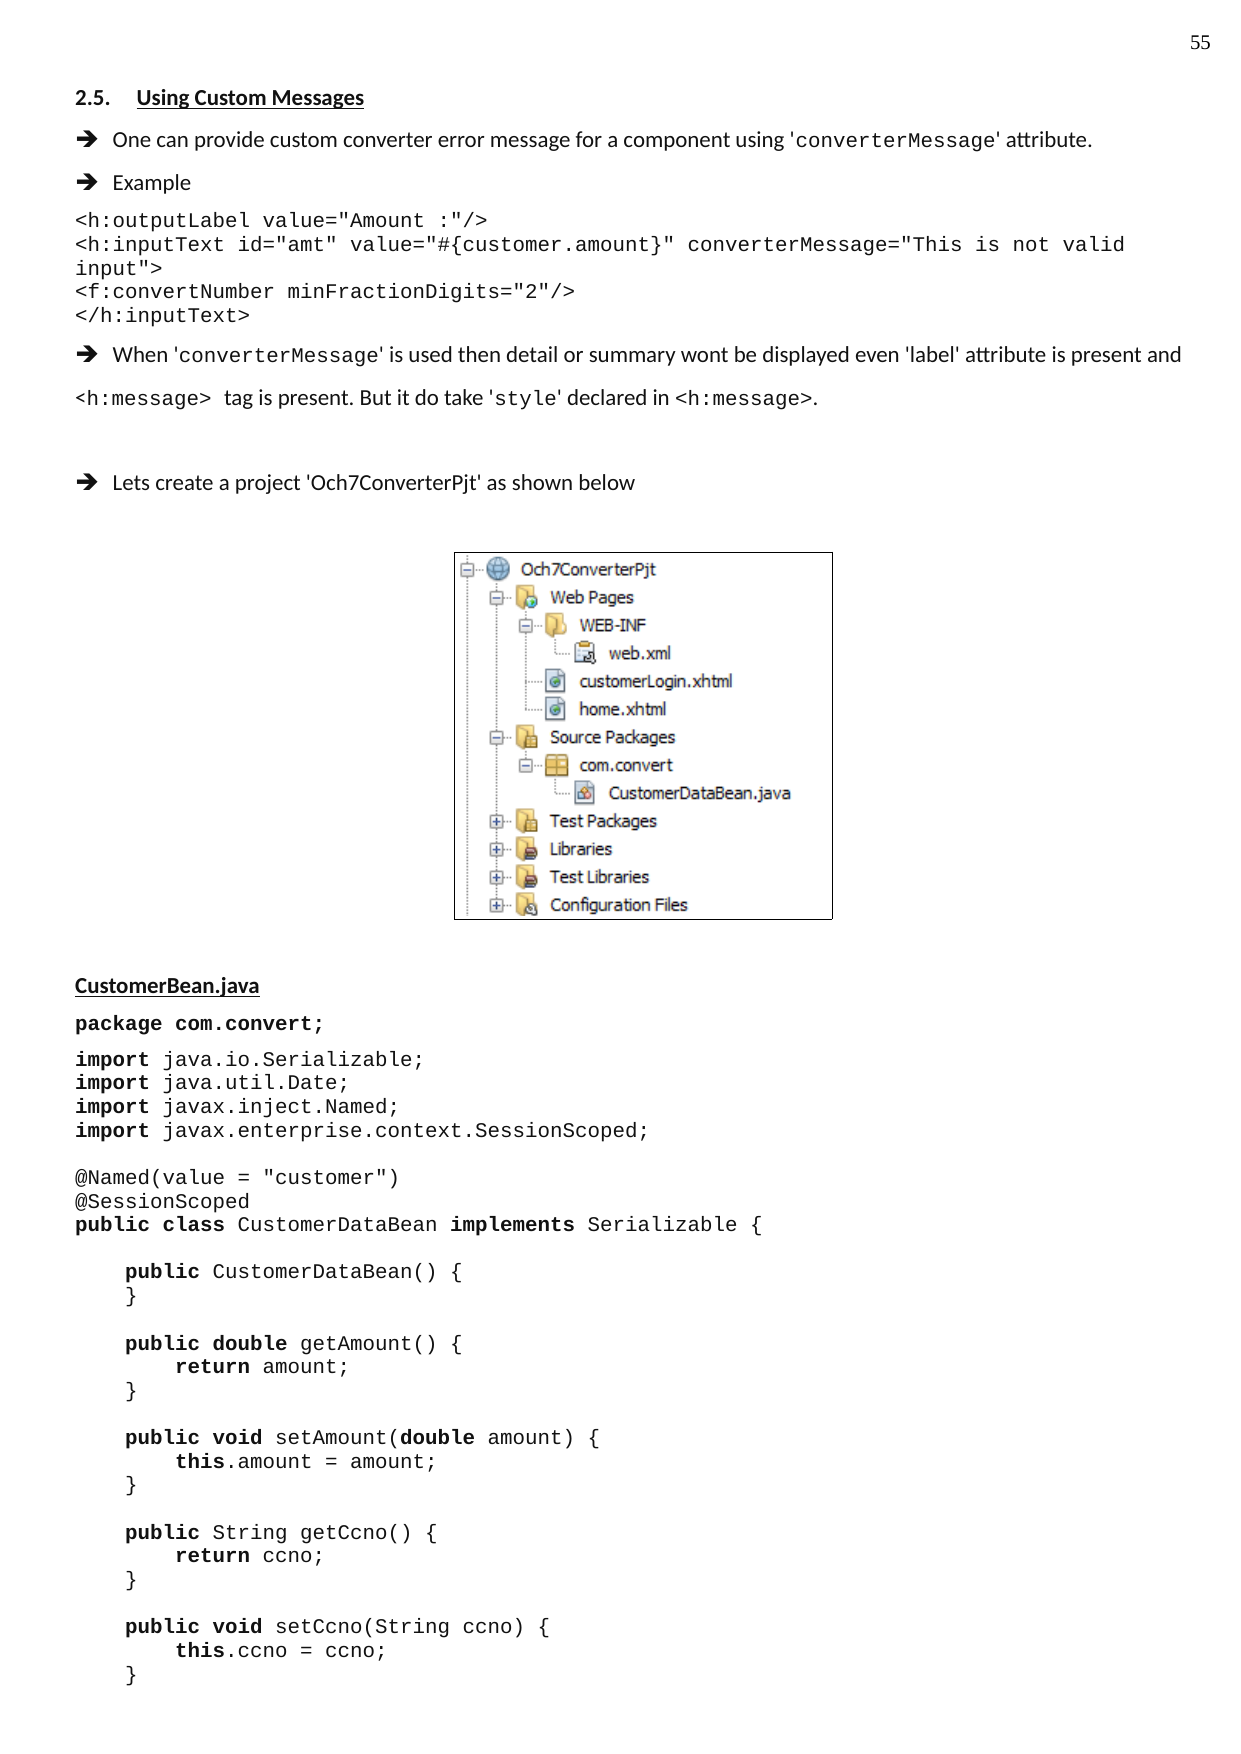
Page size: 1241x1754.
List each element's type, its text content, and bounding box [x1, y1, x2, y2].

text public double getAmount() { [75, 1332, 1211, 1356]
text } [75, 1569, 1211, 1593]
text return ccno; [75, 1545, 1211, 1569]
text this.ccno = ccno; [75, 1640, 1211, 1663]
text public String getCcno() { [75, 1522, 1211, 1545]
text import java.util.Date; [75, 1072, 1211, 1096]
list Lets create a project 'Och7ConverterPjt' as shown below [75, 468, 1211, 496]
list When 'converterMessage' is used then detail or summary wont be displayed even 'label' attribute is present and <h:message> tag is present. But it do take 'style' declared in <h:message>. [75, 340, 1211, 411]
text </h:inputText> [75, 305, 1211, 328]
text } [75, 1380, 1211, 1403]
text import javax.enterprise.context.SessionScoped; [75, 1120, 1211, 1143]
text <h:outputLabel value="Amount :"/> [75, 210, 1211, 234]
text public CustomerDataBean() { [75, 1262, 1211, 1285]
text public class CustomerDataBean implements Serializable { [75, 1214, 1211, 1238]
text CustomerBean.java [75, 971, 1211, 999]
text } [75, 1663, 1211, 1687]
text return amount; [75, 1356, 1211, 1380]
text } [75, 1474, 1211, 1498]
list Example [75, 168, 1211, 196]
text } [75, 1285, 1211, 1309]
text public void setCcno(String ccno) { [75, 1616, 1211, 1640]
text @Named(value = "customer") [75, 1167, 1211, 1191]
text <f:convertNumber minFractionDigits="2"/> [75, 281, 1211, 305]
text @SessionScoped [75, 1191, 1211, 1214]
text package com.convert; [75, 1013, 1211, 1037]
list One can provide custom converter error message for a component using 'converterMessage' attribute. [75, 126, 1211, 154]
text this.amount = amount; [75, 1451, 1211, 1474]
text public void setAmount(double amount) { [75, 1427, 1211, 1451]
text import java.io.Serializable; [75, 1049, 1211, 1072]
text <h:inputText id="amt" value="#{customer.amount}" converterMessage="This is not valid input"> [75, 234, 1211, 281]
text import javax.inject.Named; [75, 1096, 1211, 1120]
text 2.5. Using Custom Messages [75, 83, 1211, 112]
